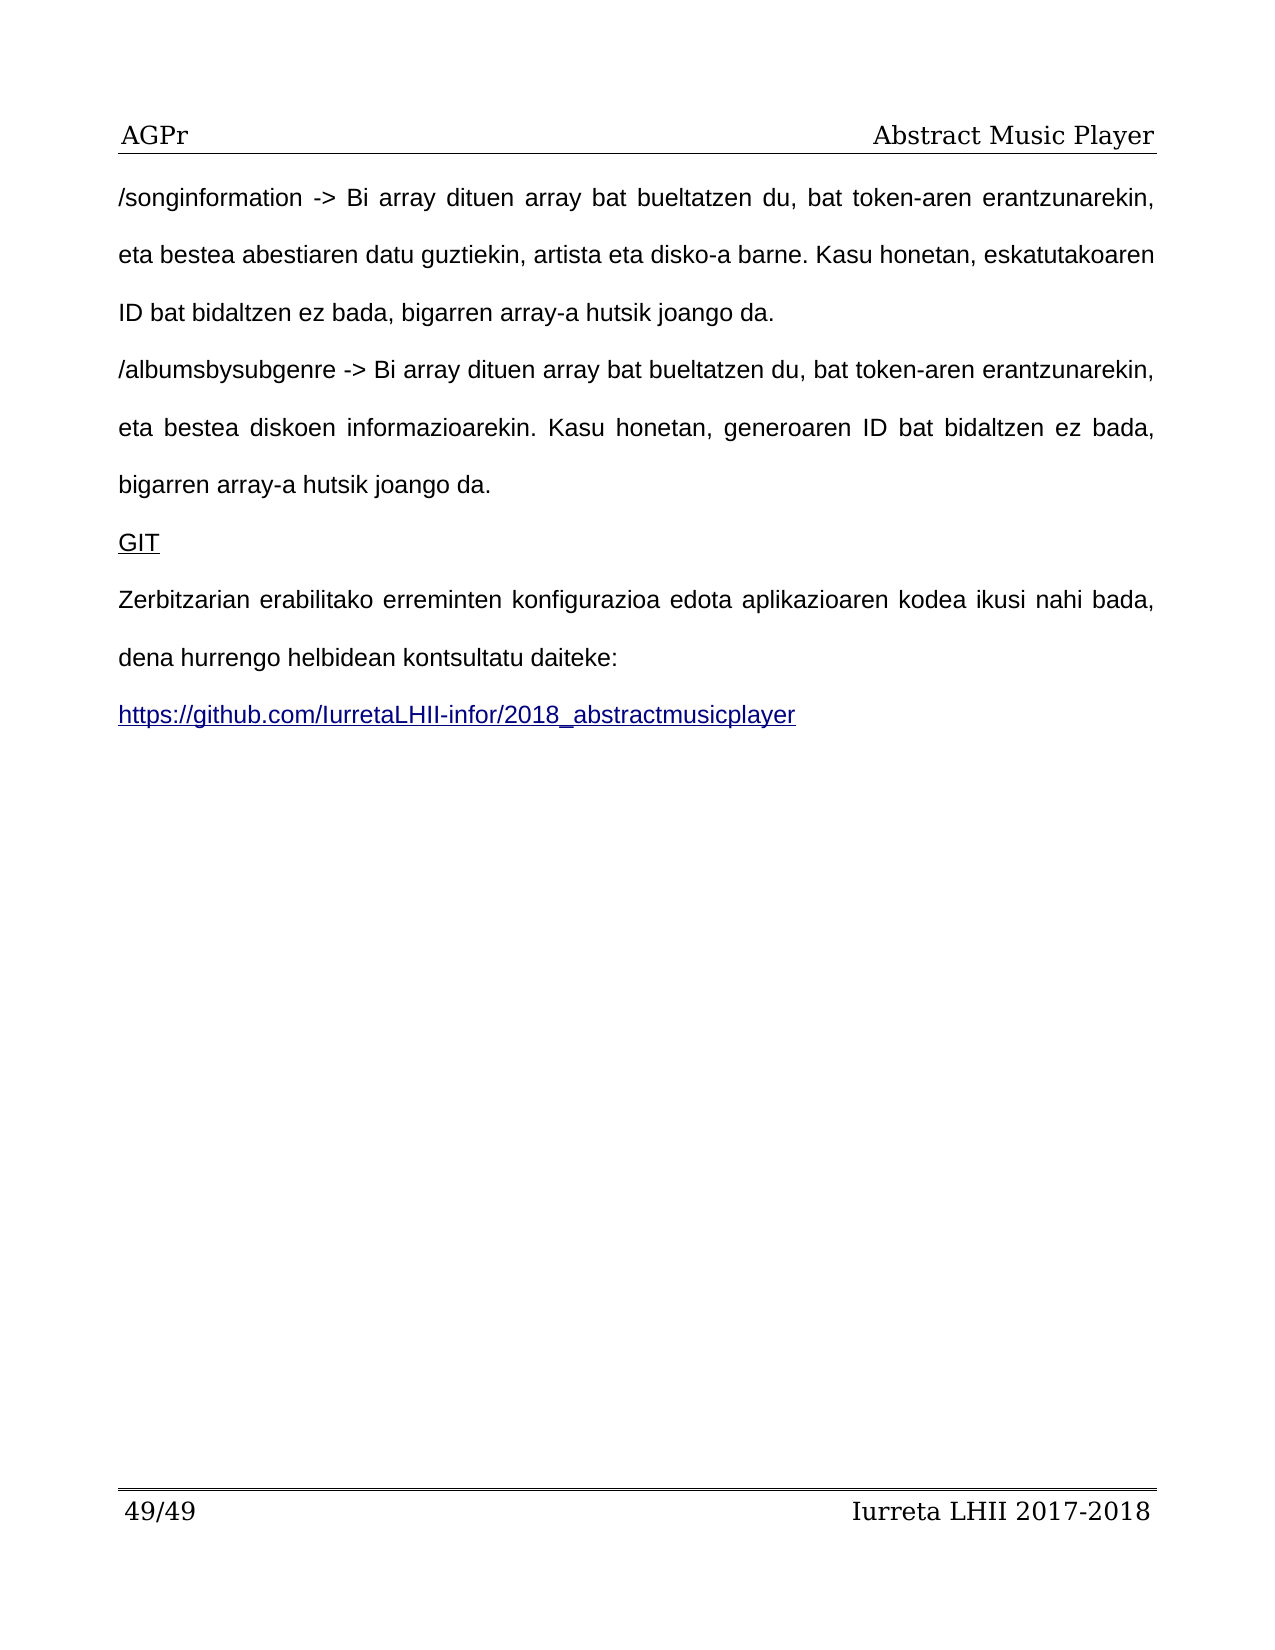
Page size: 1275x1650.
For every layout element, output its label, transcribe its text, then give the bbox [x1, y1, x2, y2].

text https://github.com/IurretaLHII-infor/2018_abstractmusicplayer [118, 700, 1157, 729]
text /songinformation -> Bi array dituen array bat bueltatzen du, bat token-aren erantzunarekin, eta bestea abestiaren datu guztiekin, artista eta disko-a barne. Kasu honetan, eskatutakoaren ID bat bidaltzen ez bada, bigarren array-a hutsik joango da. [118, 183, 1157, 326]
text /albumsbysubgenre -> Bi array dituen array bat bueltatzen du, bat token-aren erantzunarekin, eta bestea diskoen informazioarekin. Kasu honetan, generoaren ID bat bidaltzen ez bada, bigarren array-a hutsik joango da. [118, 355, 1157, 499]
text Zerbitzarian erabilitako erreminten konfigurazioa edota aplikazioaren kodea ikusi nahi bada, dena hurrengo helbidean kontsultatu daiteke: [118, 585, 1157, 671]
text GIT [118, 528, 1157, 556]
